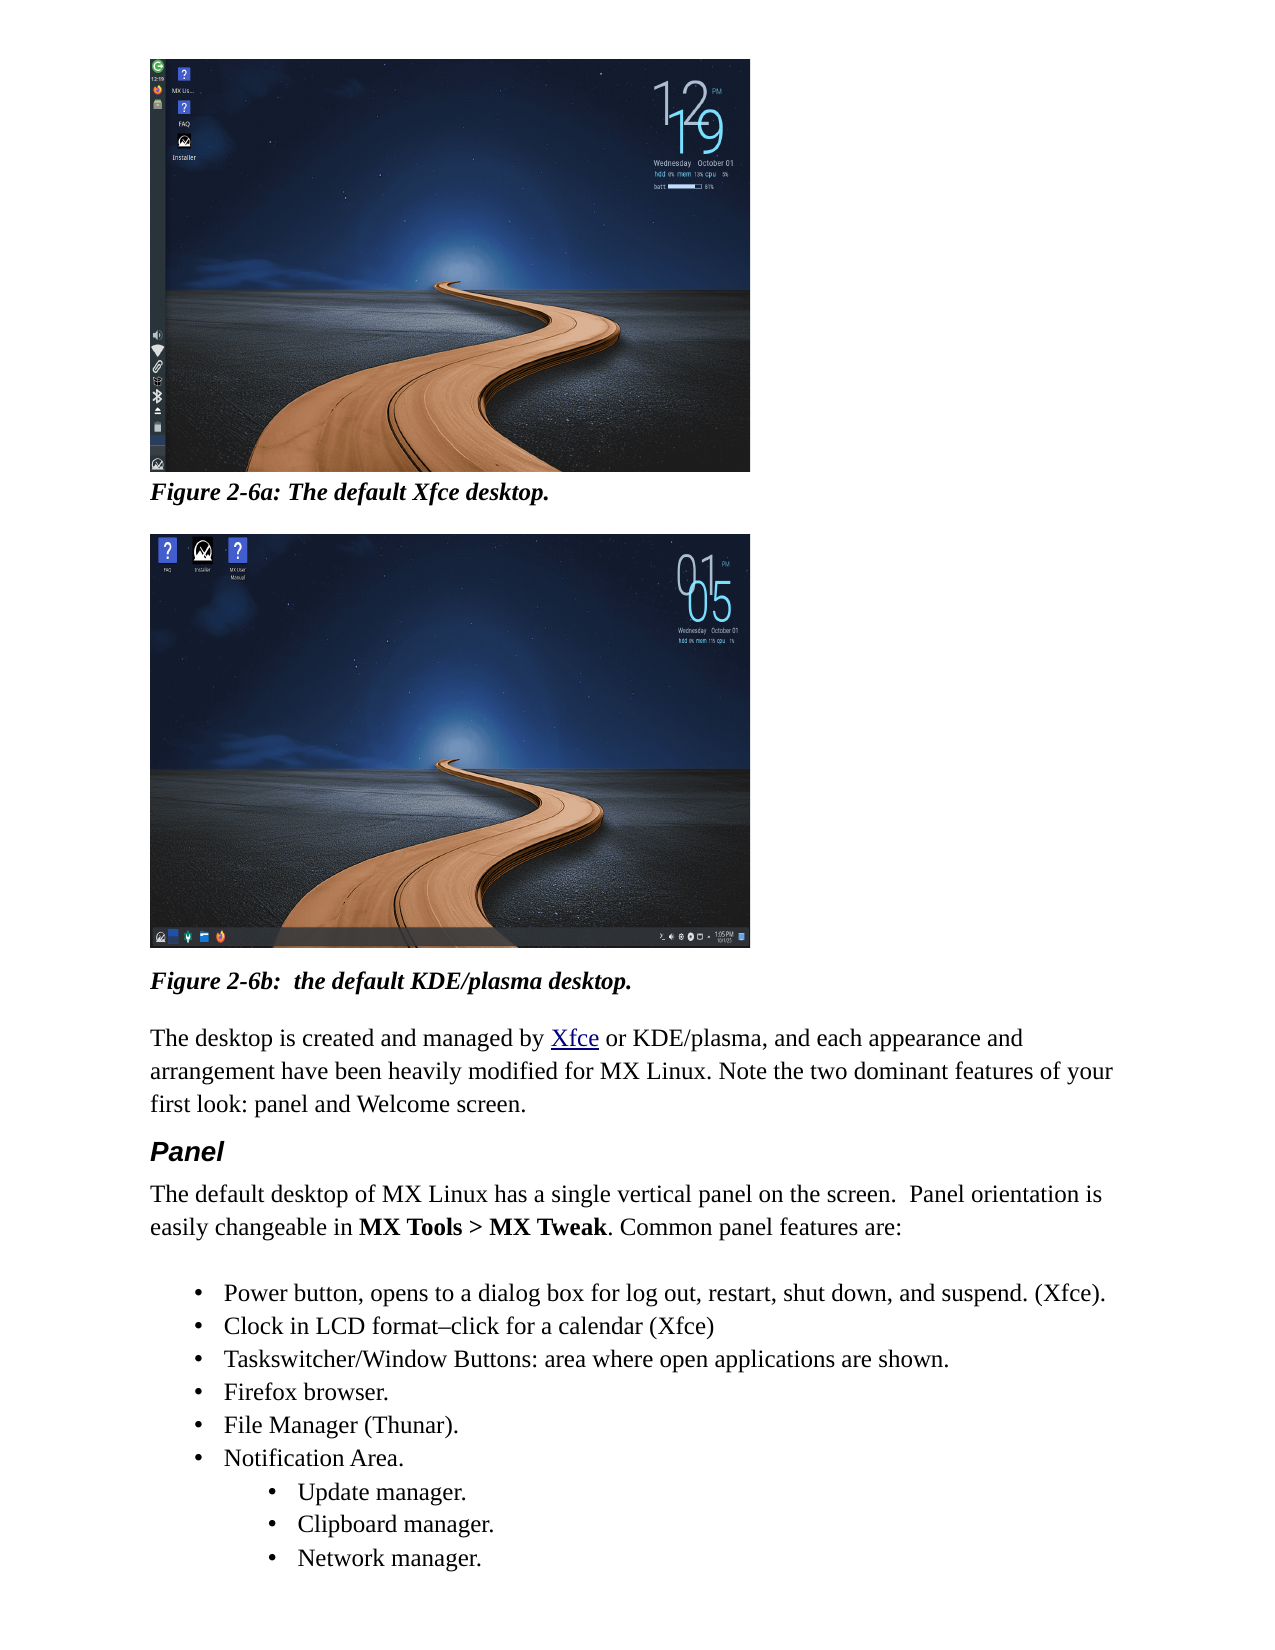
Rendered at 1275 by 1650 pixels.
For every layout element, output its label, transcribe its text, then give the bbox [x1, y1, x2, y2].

picture [150, 59, 750, 472]
list Notification Area. [194, 1443, 1125, 1472]
list Clipboard manager. [268, 1509, 1125, 1538]
list Update manager. [268, 1477, 1125, 1505]
subtitle Panel [150, 1135, 1125, 1167]
list Network manager. [268, 1543, 1125, 1571]
list Firefox browser. [194, 1377, 1125, 1406]
list Taskswitcher/Window Buttons: area where open applications are shown. [194, 1344, 1125, 1373]
text Figure 2-6b: the default KDE/plasma desktop. [150, 966, 1125, 995]
text The default desktop of MX Linux has a single vertical panel on the screen. Panel orientation is easily changeable in MX Tools > MX Tweak. Common panel features are: [150, 1179, 1125, 1241]
text The desktop is created and managed by Xfce or KDE/plasma, and each appearance and arrangement have been heavily modified for MX Linux. Note the two dominant features of your first look: panel and Welcome screen. [150, 1023, 1125, 1118]
list Clock in LCD format–click for a calendar (Xfce) [194, 1311, 1125, 1340]
picture [150, 534, 750, 948]
list Power button, opens to a dialog box for log out, restart, shut down, and suspend. (Xfce). [194, 1278, 1125, 1307]
text Figure 2-6a: The default Xfce desktop. [150, 477, 1125, 506]
list File Manager (Thunar). [194, 1411, 1125, 1439]
